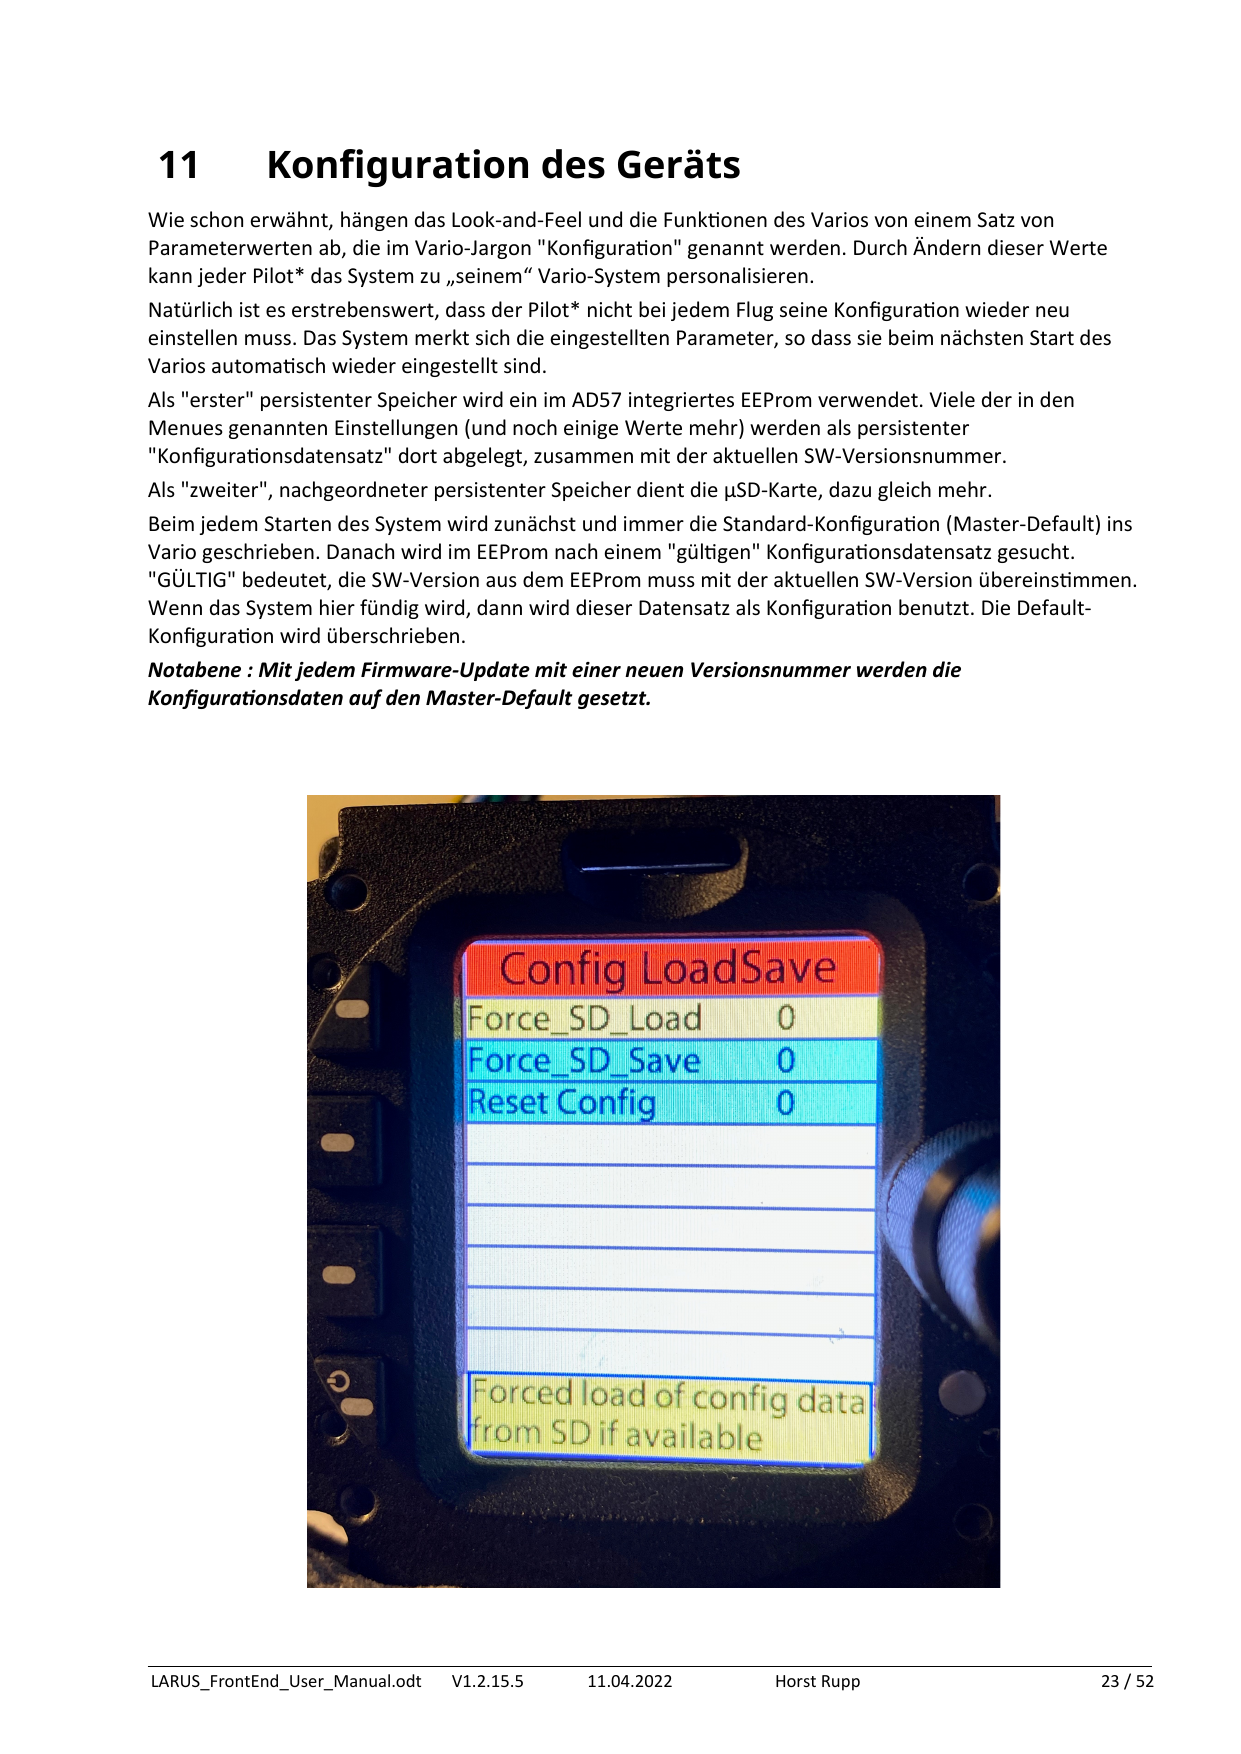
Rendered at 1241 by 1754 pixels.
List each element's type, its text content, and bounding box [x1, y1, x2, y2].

picture [307, 795, 1001, 1588]
text Beim jedem Starten des System wird zunächst und immer die Standard-Konfiguration (Master-Default) ins Vario geschrieben. Danach wird im EEProm nach einem "gültigen" Konfigurationsdatensatz gesucht. "GÜLTIG" bedeutet, die SW-Version aus dem EEProm muss mit der aktuellen SW-Version übereinstimmen. Wenn das System hier fündig wird, dann wird dieser Datensatz als Konfiguration benutzt. Die Default-Konfiguration wird überschrieben. [148, 509, 1152, 649]
text Wie schon erwähnt, hängen das Look-and-Feel und die Funktionen des Varios von einem Satz von Parameterwerten ab, die im Vario-Jargon "Konfiguration" genannt werden. Durch Ändern dieser Werte kann jeder Pilot* das System zu „seinem“ Vario-System personalisieren. [148, 205, 1152, 289]
subtitle Konfiguration des Geräts [148, 138, 1128, 190]
text Als "zweiter", nachgeordneter persistenter Speicher dient die µSD-Karte, dazu gleich mehr. [148, 475, 1152, 503]
text Als "erster" persistenter Speicher wird ein im AD57 integriertes EEProm verwendet. Viele der in den Menues genannten Einstellungen (und noch einige Werte mehr) werden als persistenter "Konfigurationsdatensatz" dort abgelegt, zusammen mit der aktuellen SW-Versionsnummer. [148, 385, 1152, 469]
text Notabene : Mit jedem Firmware-Update mit einer neuen Versionsnummer werden die Konfigurationsdaten auf den Master-Default gesetzt. [148, 655, 1152, 711]
text Natürlich ist es erstrebenswert, dass der Pilot* nicht bei jedem Flug seine Konfiguration wieder neu einstellen muss. Das System merkt sich die eingestellten Parameter, so dass sie beim nächsten Start des Varios automatisch wieder eingestellt sind. [148, 295, 1152, 379]
